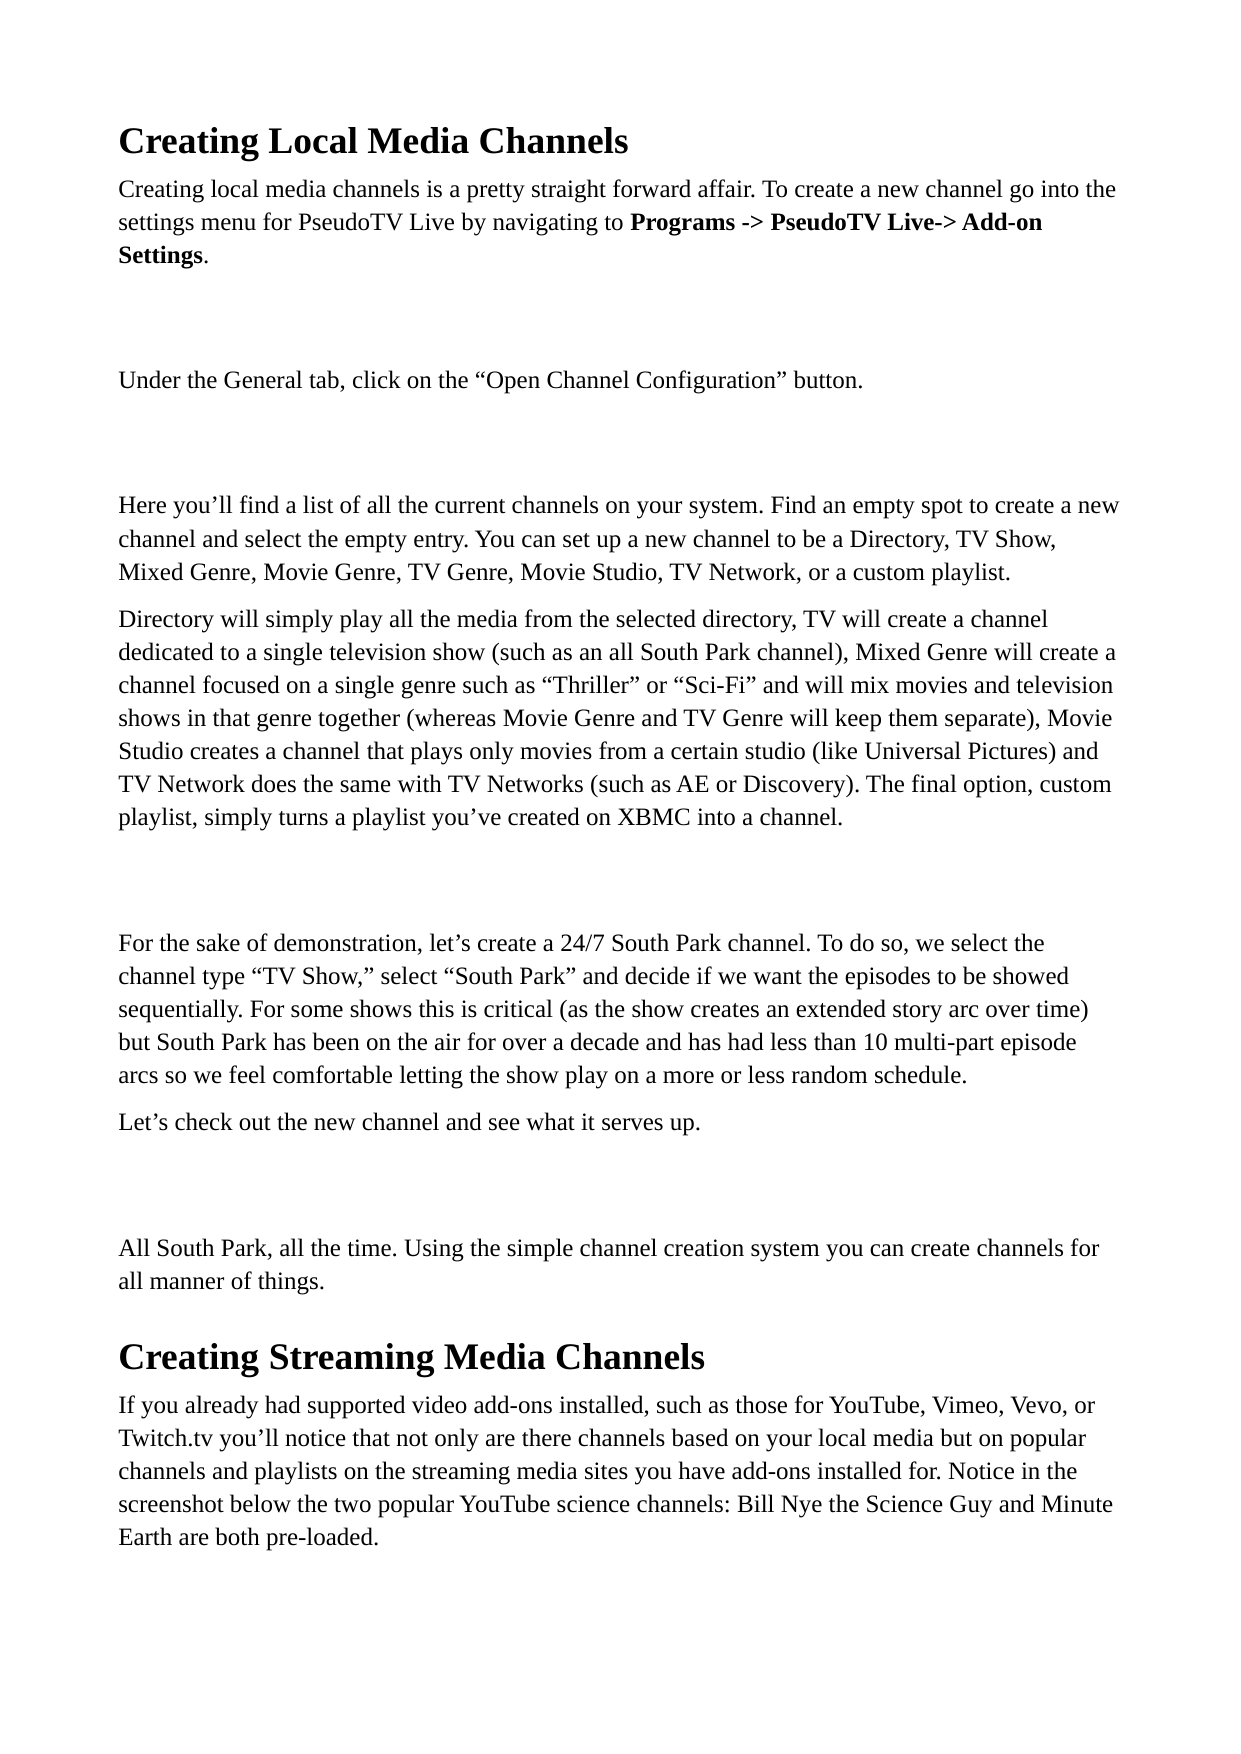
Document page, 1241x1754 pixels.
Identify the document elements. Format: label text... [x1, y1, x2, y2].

text Directory will simply play all the media from the selected directory, TV will create a channel dedicated to a single television show (such as an all South Park channel), Mixed Genre will create a channel focused on a single genre such as “Thriller” or “Sci-Fi” and will mix movies and television shows in that genre together (whereas Movie Genre and TV Genre will keep them separate), Movie Studio creates a channel that plays only movies from a certain studio (like Universal Pictures) and TV Network does the same with TV Networks (such as AE or Discovery). The final option, custom playlist, simply turns a playlist you’ve created on XBMC into a channel. [118, 604, 1122, 831]
text For the sake of demonstration, let’s create a 24/7 South Park channel. To do so, we select the channel type “TV Show,” select “South Park” and decide if we want the episodes to be showed sequentially. For some shows this is critical (as the show creates an extended story arc over time) but South Park has been on the air for over a decade and has had less than 10 multi-part episode arcs so we feel comfortable letting the show play on a more or less random schedule. [118, 928, 1122, 1089]
text If you already had supported video add-ons installed, such as those for YouTube, Vimeo, Vevo, or Twitch.tv you’ll notice that not only are there channels based on your local media but on popular channels and playlists on the streaming media sites you have add-ons installed for. Notice in the screenshot below the two popular YouTube science channels: Bill Nye the Science Guy and Minute Earth are both pre-loaded. [118, 1390, 1122, 1551]
text Creating local media channels is a pretty straight forward affair. To create a new channel go into the settings menu for PseudoTV Live by navigating to Programs -> PseudoTV Live-> Add-on Settings. [118, 174, 1122, 268]
text All South Park, all the time. Using the simple channel creation system you can create channels for all manner of things. [118, 1233, 1122, 1295]
text Here you’ll find a list of all the current channels on your system. Find an empty spot to create a new channel and select the empty entry. You can set up a new channel to be a Directory, TV Show, Mixed Genre, Movie Genre, TV Genre, Movie Studio, TV Network, or a custom playlist. [118, 491, 1122, 585]
subtitle Creating Streaming Media Channels [118, 1334, 1122, 1377]
subtitle Creating Local Media Channels [118, 118, 1122, 161]
text Let’s check out the new channel and see what it serves up. [118, 1107, 1122, 1136]
text Under the General tab, click on the “Open Channel Configuration” button. [118, 365, 1122, 394]
